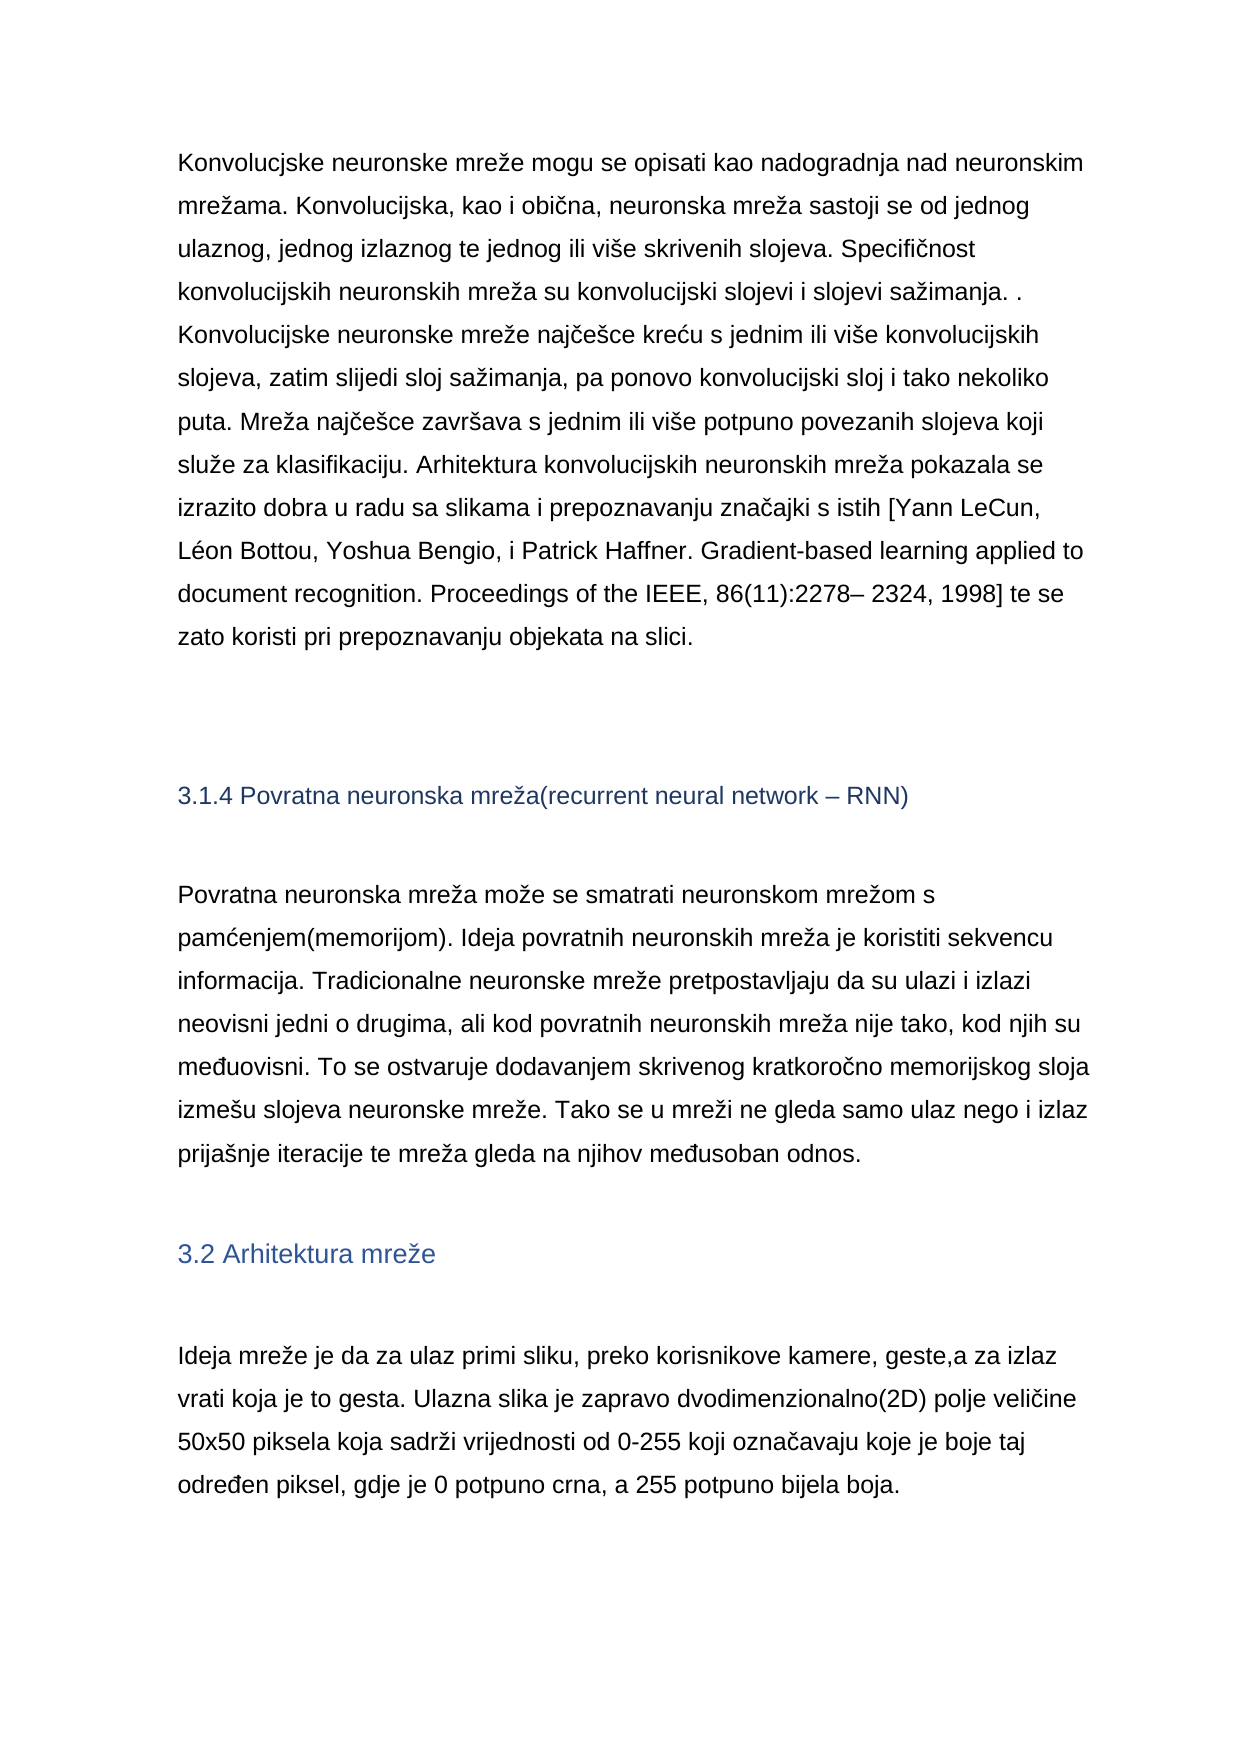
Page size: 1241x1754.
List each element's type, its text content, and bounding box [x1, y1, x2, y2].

text Konvolucjske neuronske mreže mogu se opisati kao nadogradnja nad neuronskim mrežama. Konvolucijska, kao i obična, neuronska mreža sastoji se od jednog ulaznog, jednog izlaznog te jednog ili više skrivenih slojeva. Specifičnost konvolucijskih neuronskih mreža su konvolucijski slojevi i slojevi sažimanja. . Konvolucijske neuronske mreže najčešce kreću s jednim ili više konvolucijskih slojeva, zatim slijedi sloj sažimanja, pa ponovo konvolucijski sloj i tako nekoliko puta. Mreža najčešce završava s jednim ili više potpuno povezanih slojeva koji služe za klasifikaciju. Arhitektura konvolucijskih neuronskih mreža pokazala se izrazito dobra u radu sa slikama i prepoznavanju značajki s istih [Yann LeCun, Léon Bottou, Yoshua Bengio, i Patrick Haffner. Gradient-based learning applied to document recognition. Proceedings of the IEEE, 86(11):2278– 2324, 1998] te se zato koristi pri prepoznavanju objekata na slici. [177, 148, 1092, 651]
subtitle 3.1.4 Povratna neuronska mreža(recurrent neural network – RNN) [177, 781, 1092, 809]
text Povratna neuronska mreža može se smatrati neuronskom mrežom s pamćenjem(memorijom). Ideja povratnih neuronskih mreža je koristiti sekvencu informacija. Tradicionalne neuronske mreže pretpostavljaju da su ulazi i izlazi neovisni jedni o drugima, ali kod povratnih neuronskih mreža nije tako, kod njih su međuovisni. To se ostvaruje dodavanjem skrivenog kratkoročno memorijskog sloja izmešu slojeva neuronske mreže. Tako se u mreži ne gleda samo ulaz nego i izlaz prijašnje iteracije te mreža gleda na njihov međusoban odnos. [177, 880, 1092, 1167]
text Ideja mreže je da za ulaz primi sliku, preko korisnikove kamere, geste,a za izlaz vrati koja je to gesta. Ulazna slika je zapravo dvodimenzionalno(2D) polje veličine 50x50 piksela koja sadrži vrijednosti od 0-255 koji označavaju koje je boje taj određen piksel, gdje je 0 potpuno crna, a 255 potpuno bijela boja. [177, 1341, 1092, 1499]
subtitle 3.2 Arhitektura mreže [177, 1238, 1092, 1269]
